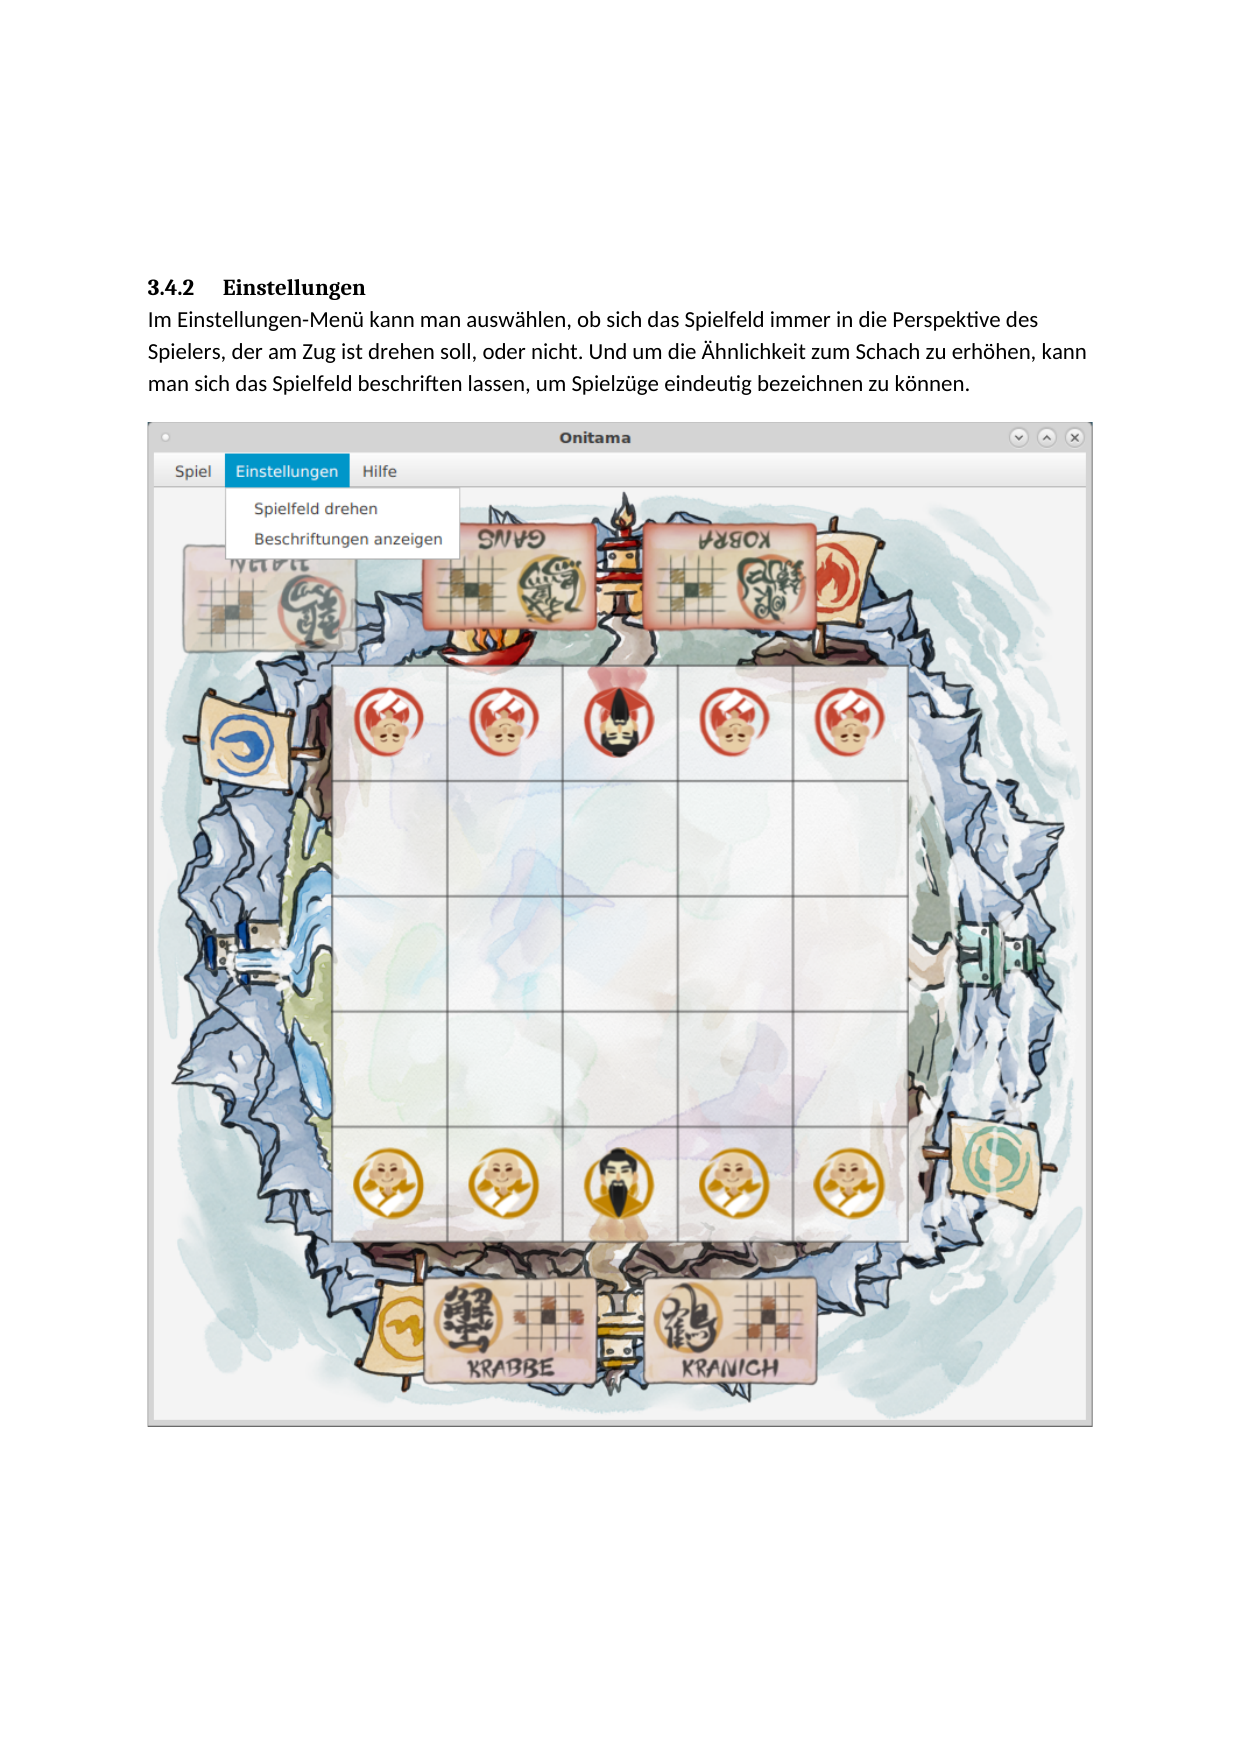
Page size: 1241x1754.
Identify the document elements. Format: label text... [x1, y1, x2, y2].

subtitle Einstellungen [148, 274, 1093, 301]
picture [147, 422, 1093, 1427]
text Im Einstellungen-Menü kann man auswählen, ob sich das Spielfeld immer in die Perspektive des Spielers, der am Zug ist drehen soll, oder nicht. Und um die Ähnlichkeit zum Schach zu erhöhen, kann man sich das Spielfeld beschriften lassen, um Spielzüge eindeutig bezeichnen zu können. [148, 305, 1093, 397]
